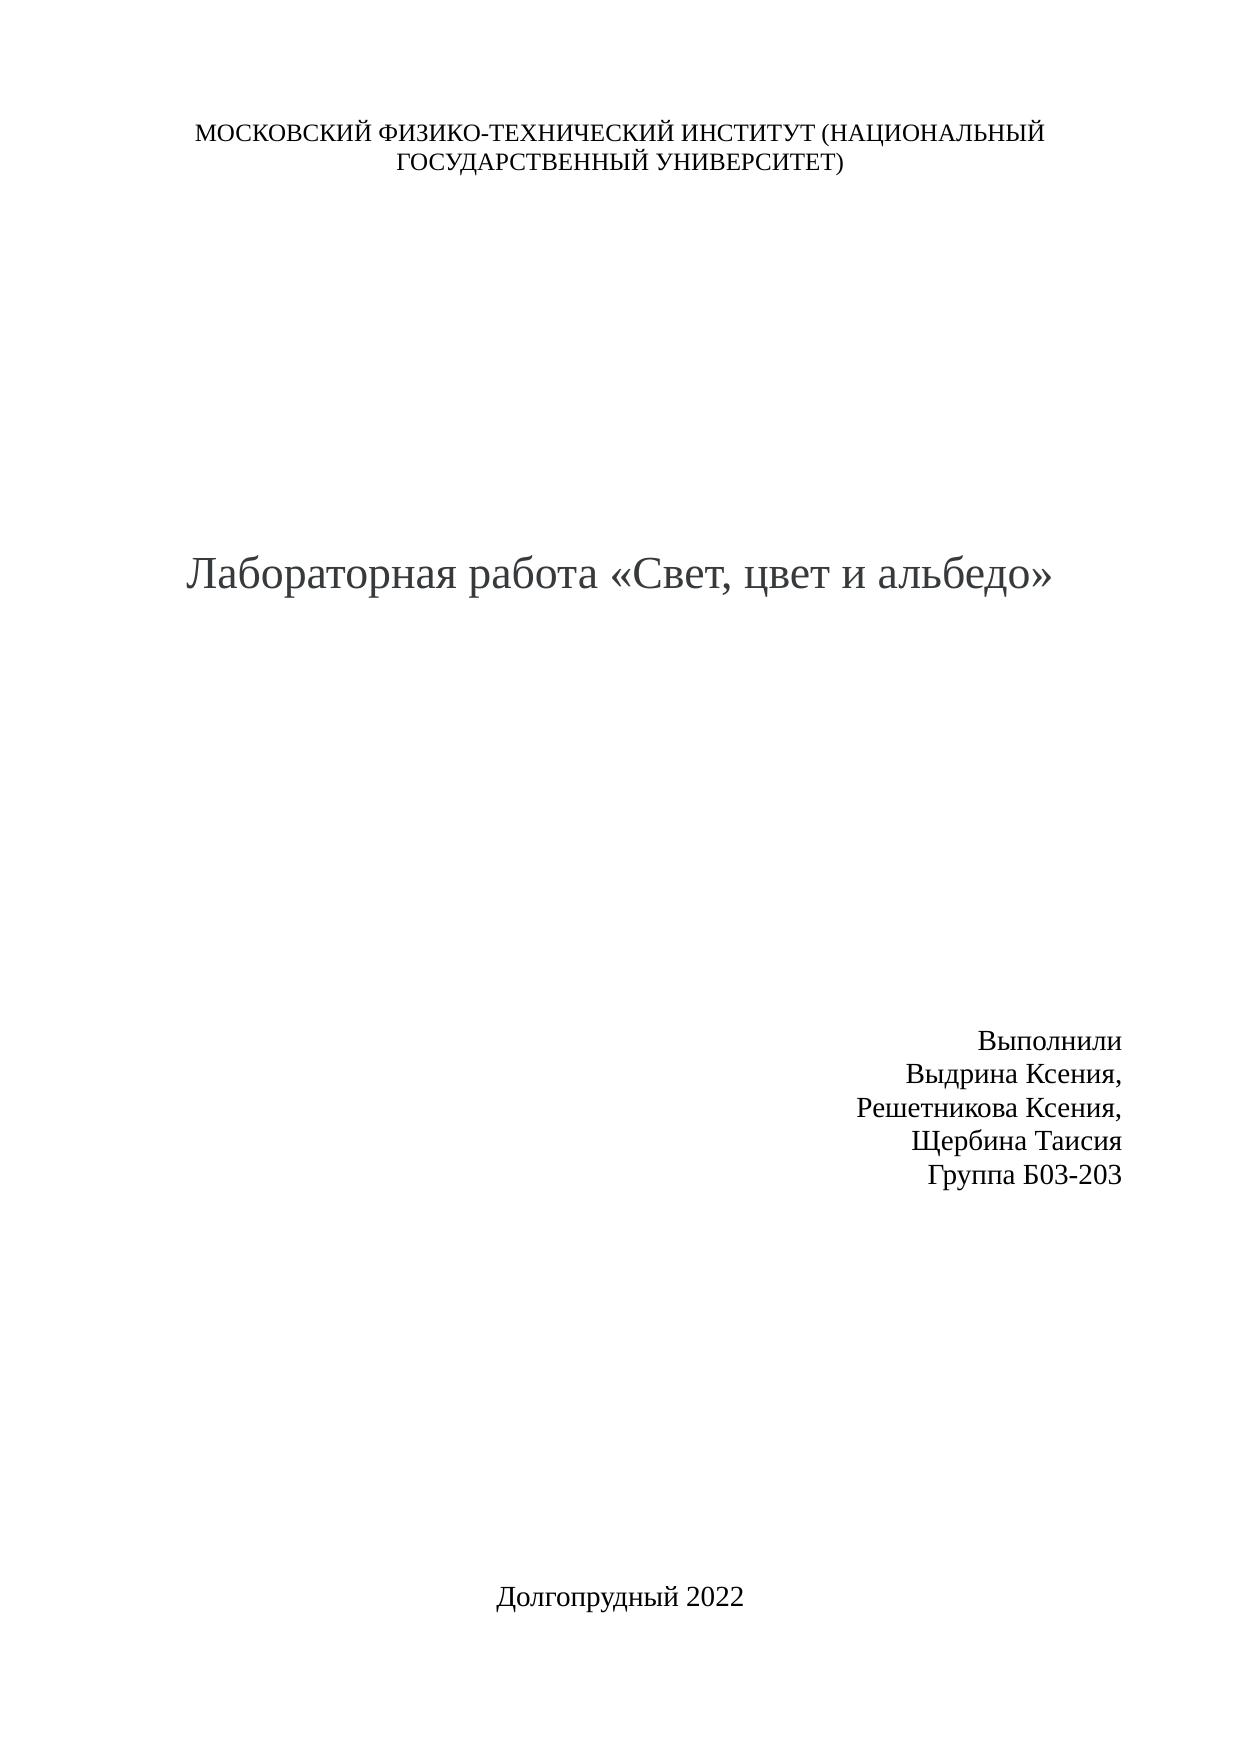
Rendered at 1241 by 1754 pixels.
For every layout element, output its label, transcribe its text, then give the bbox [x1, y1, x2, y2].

subtitle Лабораторная работа «Свет, цвет и альбедо» [118, 545, 1122, 598]
text Щербина Таисия [118, 1123, 1122, 1157]
text Долгопрудный 2022 [118, 1579, 1122, 1612]
text Выдрина Ксения, [118, 1056, 1122, 1090]
text Выполнили [118, 1023, 1122, 1056]
text Группа Б03-203 [118, 1157, 1122, 1191]
text МОСКОВСКИЙ ФИЗИКО-ТЕХНИЧЕСКИЙ ИНСТИТУТ (НАЦИОНАЛЬНЫЙ ГОСУДАРСТВЕННЫЙ УНИВЕРСИТЕТ) [118, 118, 1122, 176]
text Решетникова Ксения, [118, 1090, 1122, 1123]
